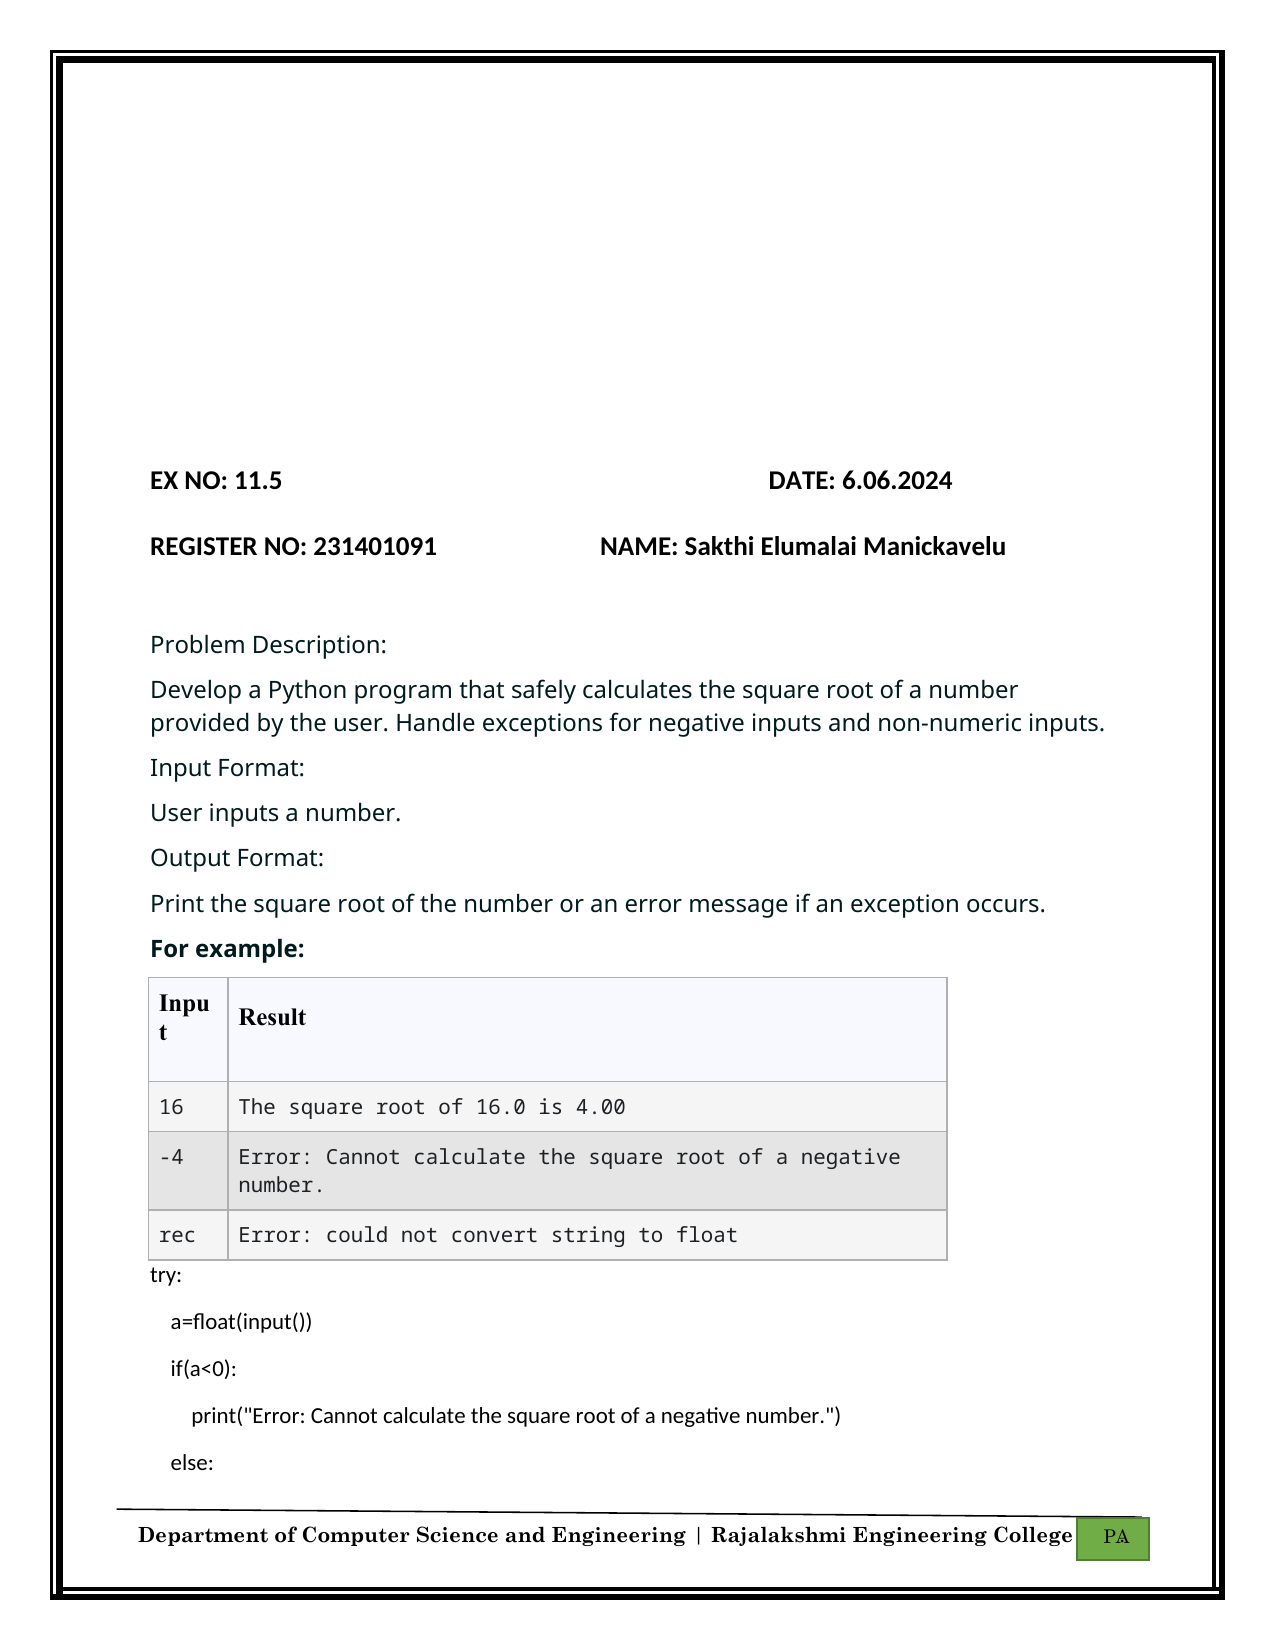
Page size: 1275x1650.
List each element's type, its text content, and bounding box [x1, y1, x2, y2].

text Output Format: [150, 841, 1125, 874]
text Input Format: [150, 751, 1125, 784]
text a=float(input()) [150, 1307, 1125, 1336]
table_cell rec [149, 1211, 227, 1259]
text User inputs a number. [150, 796, 1125, 829]
text EX NO: 11.5 DATE: 6.06.2024 REGISTER NO: 231401091 NAME: Sakthi Elumalai Manickavelu [150, 463, 1125, 562]
table_cell Error: Cannot calculate the square root of a negative number. [229, 1132, 946, 1209]
table_cell -4 [149, 1132, 227, 1209]
table_header Result [229, 978, 946, 1081]
table_header Input [149, 978, 227, 1081]
table_cell 16 [149, 1082, 227, 1131]
table_cell Error: could not convert string to float [229, 1211, 946, 1259]
table_cell The square root of 16.0 is 4.00 [229, 1082, 946, 1131]
text Develop a Python program that safely calculates the square root of a number provided by the user. Handle exceptions for negative inputs and non-numeric inputs. [150, 673, 1125, 738]
text if(a<0): [150, 1354, 1125, 1382]
text try: [150, 1261, 1125, 1289]
text Problem Description: [150, 628, 1125, 661]
text Print the square root of the number or an error message if an exception occurs. [150, 886, 1125, 919]
text For example: [150, 931, 1125, 964]
text print("Error: Cannot calculate the square root of a negative number.") [150, 1401, 1125, 1429]
text else: [150, 1448, 1125, 1476]
